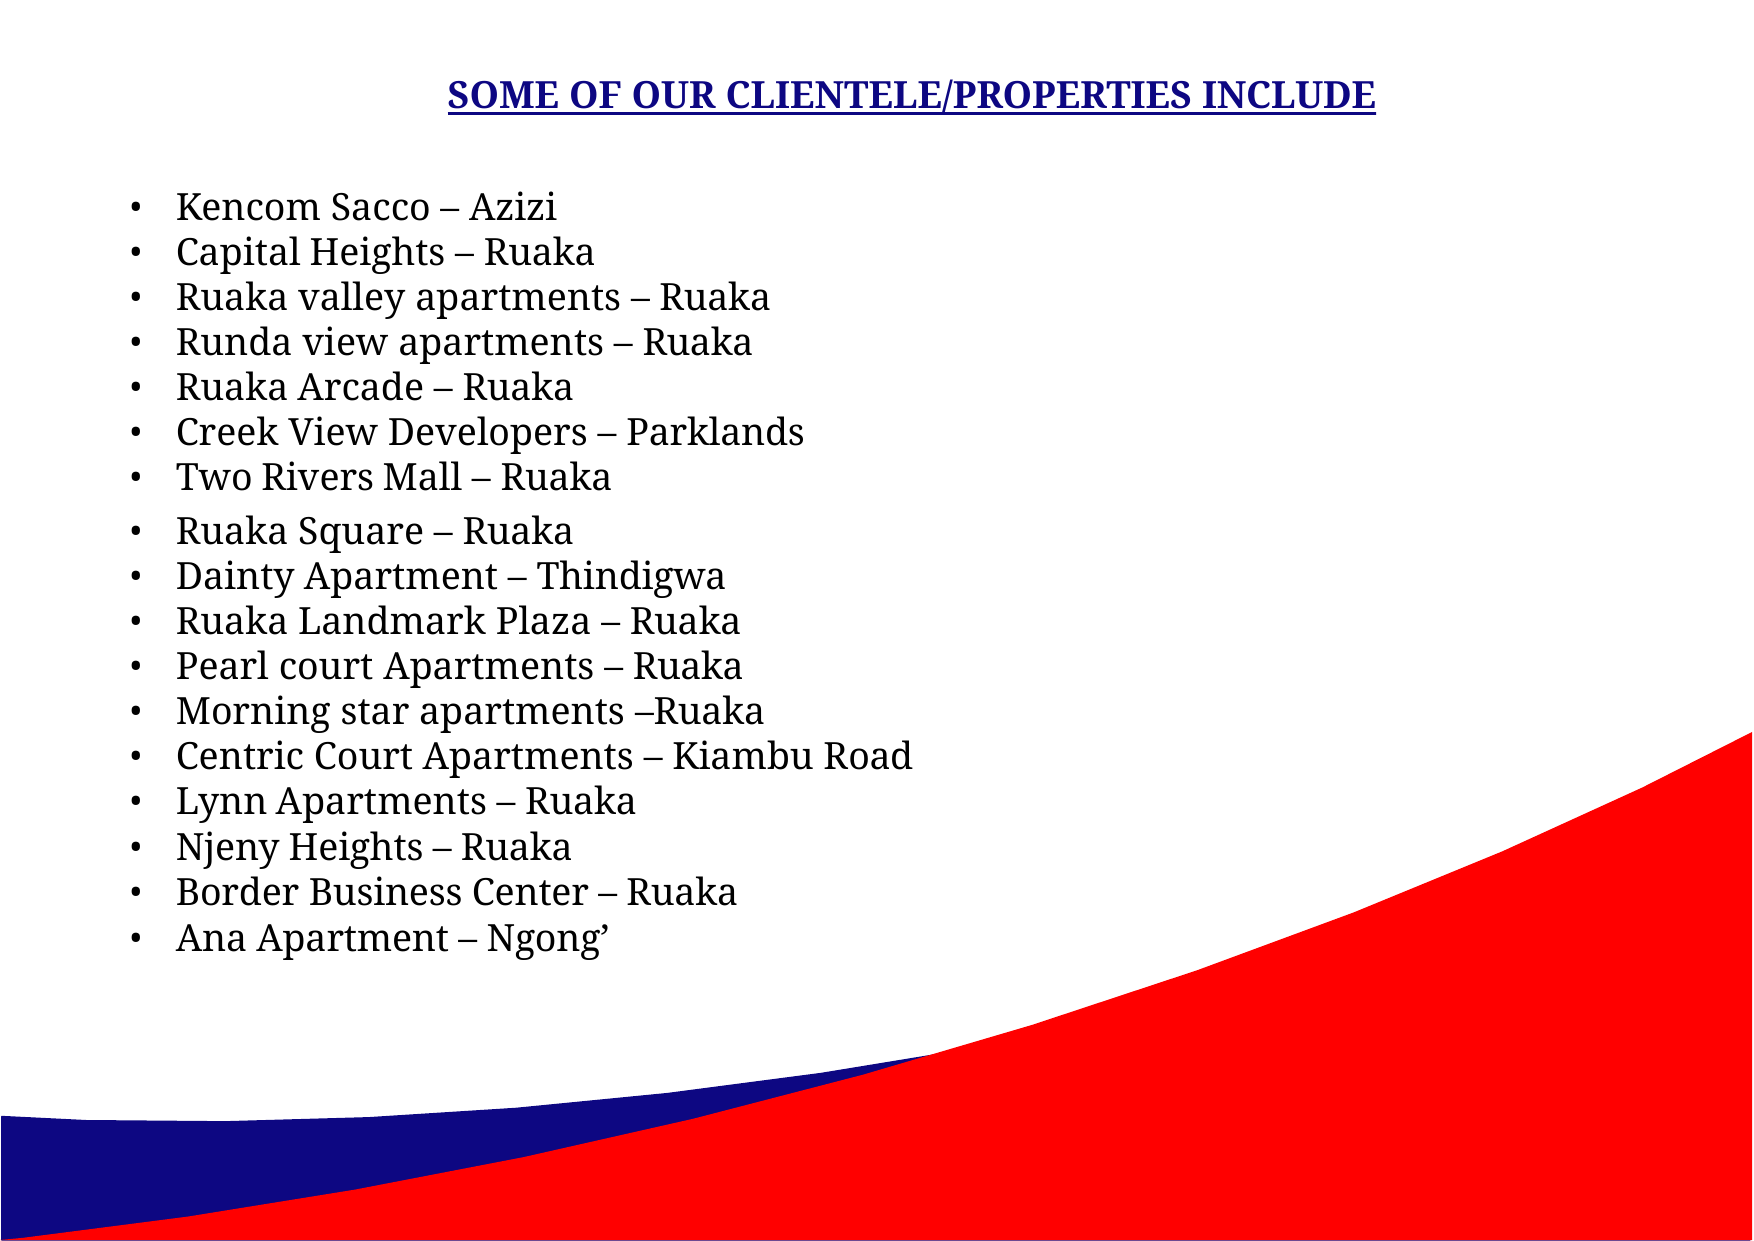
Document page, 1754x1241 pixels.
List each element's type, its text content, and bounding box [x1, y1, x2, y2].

subtitle SOME OF OUR CLIENTELE/PROPERTIES INCLUDE [128, 69, 1695, 120]
list Ruaka valley apartments – Ruaka [128, 274, 1695, 319]
list Morning star apartments –Ruaka [128, 688, 1695, 733]
list Ruaka Arcade – Ruaka [128, 364, 1695, 409]
list Capital Heights – Ruaka [128, 229, 1695, 274]
list Runda view apartments – Ruaka [128, 319, 1695, 364]
list Centric Court Apartments – Kiambu Road [128, 733, 1695, 778]
list Ana Apartment – Ngong’ [128, 915, 1343, 1006]
list Ruaka Square – Ruaka [128, 508, 1695, 553]
list Ruaka Landmark Plaza – Ruaka [128, 598, 1695, 643]
list Two Rivers Mall – Ruaka [128, 454, 1695, 499]
list Lynn Apartments – Ruaka [128, 778, 1659, 824]
list Border Business Center – Ruaka [128, 869, 1456, 915]
list Kencom Sacco – Azizi [128, 184, 1695, 229]
list Pearl court Apartments – Ruaka [128, 643, 1695, 688]
list Njeny Heights – Ruaka [128, 824, 1560, 869]
list Creek View Developers – Parklands [128, 409, 1695, 454]
list Dainty Apartment – Thindigwa [128, 553, 1695, 598]
